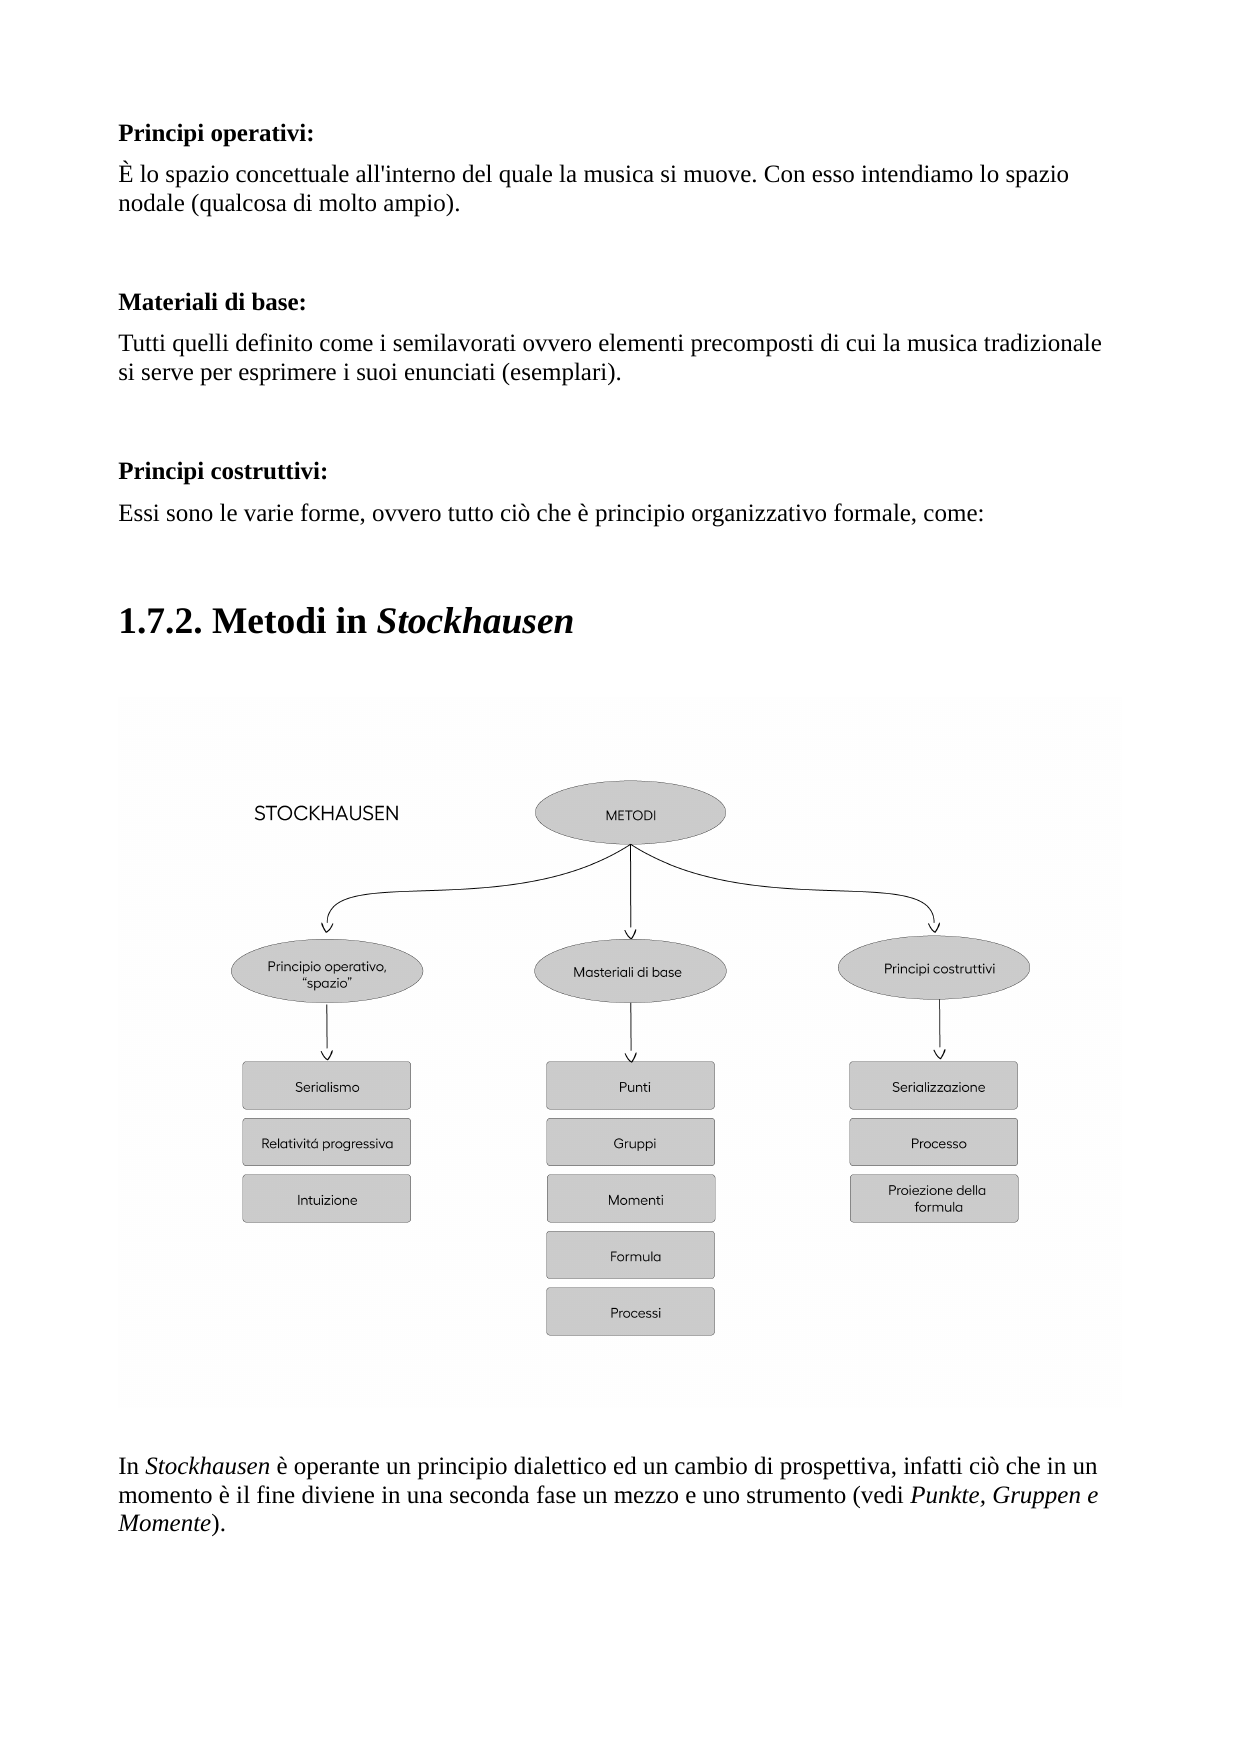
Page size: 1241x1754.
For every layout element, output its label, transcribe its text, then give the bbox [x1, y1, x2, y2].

subtitle Materiali di base: [118, 287, 1122, 316]
text Tutti quelli definito come i semilavorati ovvero elementi precomposti di cui la musica tradizionale si serve per esprimere i suoi enunciati (esemplari). [118, 328, 1122, 386]
picture [118, 697, 1123, 1408]
text In Stockhausen è operante un principio dialettico ed un cambio di prospettiva, infatti ciò che in un momento è il fine diviene in una seconda fase un mezzo e uno strumento (vedi Punkte, Gruppen e Momente). [118, 1451, 1122, 1537]
text Essi sono le varie forme, ovvero tutto ciò che è principio organizzativo formale, come: [118, 498, 1122, 526]
text È lo spazio concettuale all'interno del quale la musica si muove. Con esso intendiamo lo spazio nodale (qualcosa di molto ampio). [118, 159, 1122, 217]
subtitle Principi costruttivi: [118, 456, 1122, 485]
subtitle 1.7.2. Metodi in Stockhausen [118, 599, 1122, 642]
subtitle Principi operativi: [118, 118, 1122, 147]
